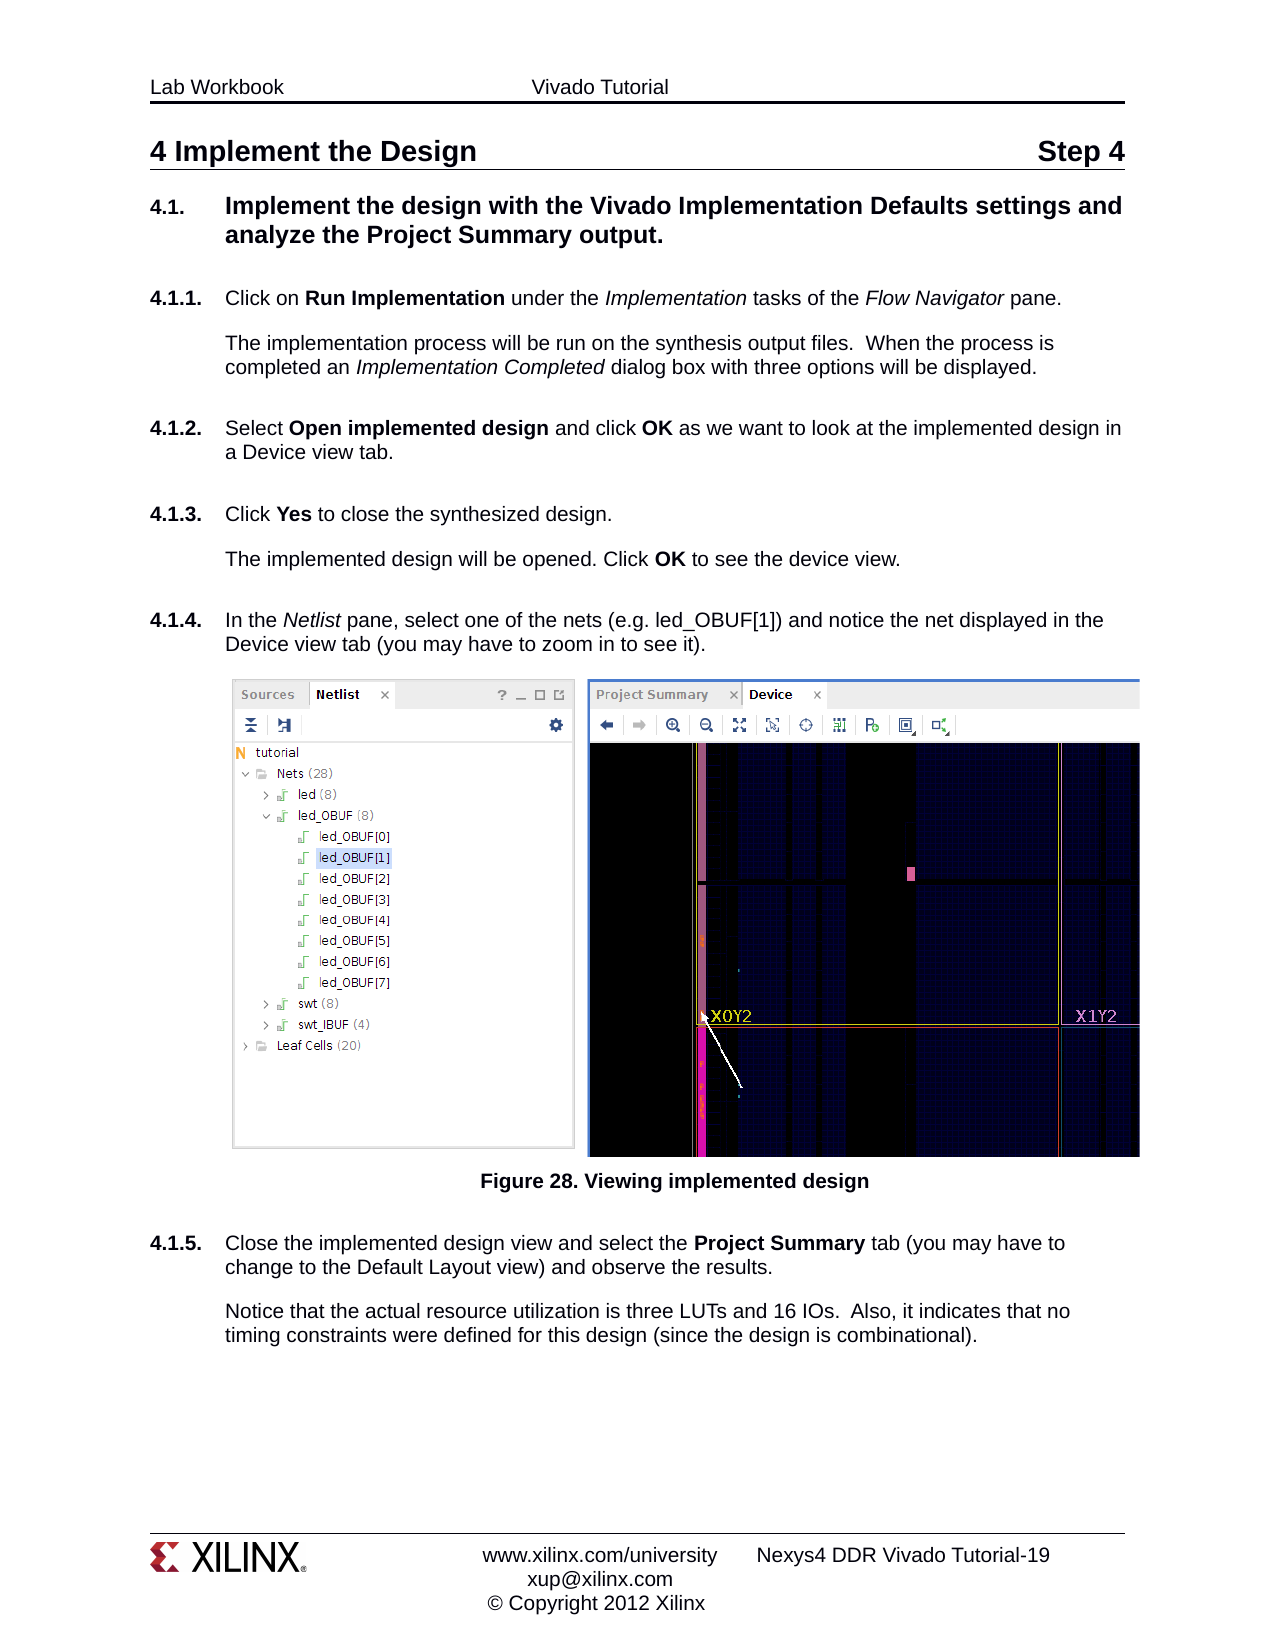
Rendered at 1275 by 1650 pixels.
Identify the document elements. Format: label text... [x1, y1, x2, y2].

subtitle Implement the Design Step 4 [150, 133, 1125, 169]
text The implementation process will be run on the synthesis output files. When the process is completed an Implementation Completed dialog box with three options will be displayed. [225, 331, 1125, 379]
list In the Netlist pane, select one of the nets (e.g. led_OBUF[1]) and notice the net displayed in the Device view tab (you may have to zoom in to see it). [150, 608, 1125, 656]
text Figure 28. Viewing implemented design [225, 1169, 1125, 1193]
picture [150, 1542, 307, 1572]
picture [225, 676, 1140, 1157]
text The implemented design will be opened. Click OK to see the device view. [225, 546, 1125, 570]
list Click Yes to close the synthesized design. [150, 502, 1125, 526]
list Implement the design with the Vivado Implementation Defaults settings and analyze the Project Summary output. [150, 191, 1125, 248]
text Notice that the actual resource utilization is three LUTs and 16 IOs. Also, it indicates that no timing constraints were defined for this design (since the design is combinational). [225, 1299, 1125, 1347]
list Select Open implemented design and click OK as we want to look at the implemented design in a Device view tab. [150, 416, 1125, 464]
list Close the implemented design view and select the Project Summary tab (you may have to change to the Default Layout view) and observe the results. [150, 1231, 1125, 1278]
list Click on Run Implementation under the Implementation tasks of the Flow Navigator pane. [150, 286, 1125, 310]
